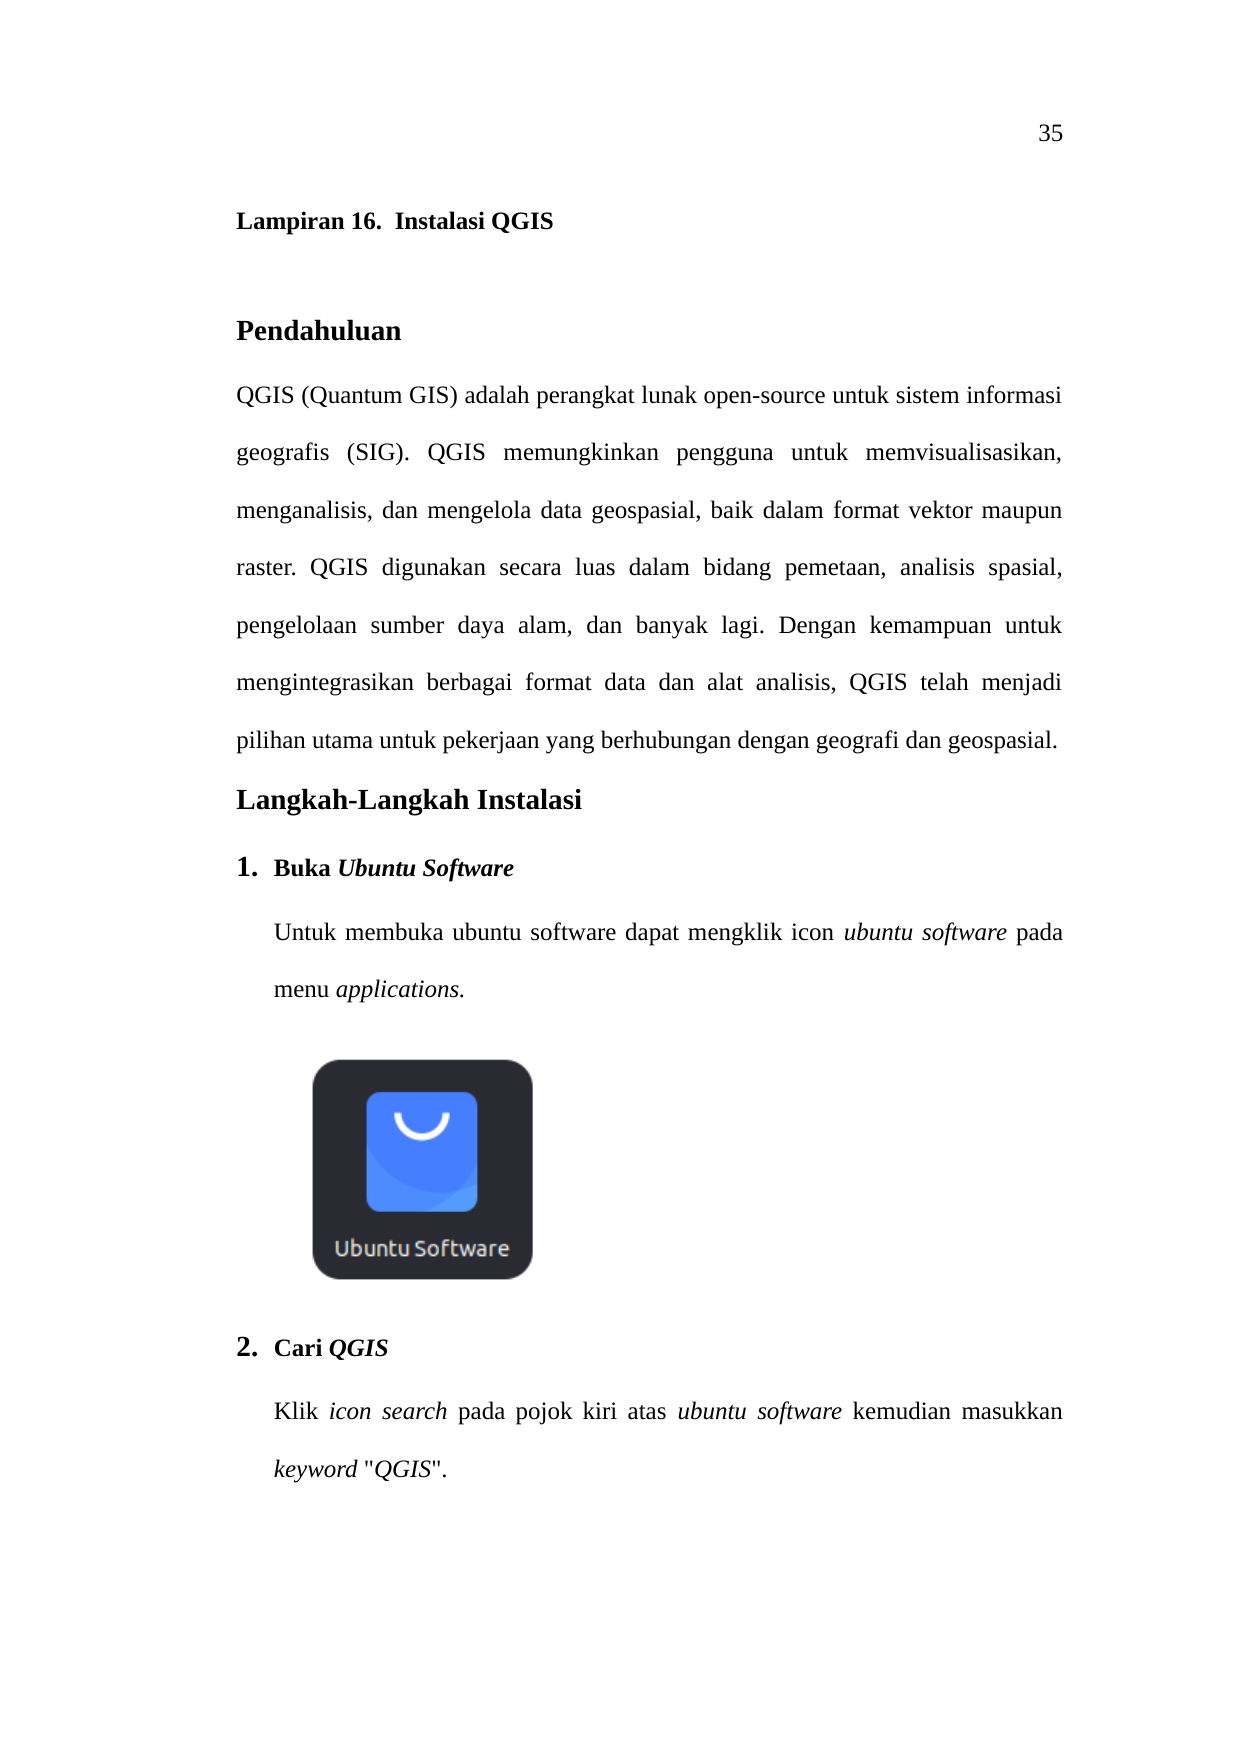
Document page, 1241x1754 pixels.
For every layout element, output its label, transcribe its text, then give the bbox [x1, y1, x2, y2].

list Cari QGIS [236, 1329, 1063, 1363]
text QGIS (Quantum GIS) adalah perangkat lunak open-source untuk sistem informasi geografis (SIG). QGIS memungkinkan pengguna untuk memvisualisasikan, menganalisis, dan mengelola data geospasial, baik dalam format vektor maupun raster. QGIS digunakan secara luas dalam bidang pemetaan, analisis spasial, pengelolaan sumber daya alam, dan banyak lagi. Dengan kemampuan untuk mengintegrasikan berbagai format data dan alat analisis, QGIS telah menjadi pilihan utama untuk pekerjaan yang berhubungan dengan geografi dan geospasial. [236, 380, 1063, 754]
text Pendahuluan [236, 313, 1063, 346]
subtitle Instalasi QGIS [236, 206, 1063, 235]
list Buka Ubuntu Software [236, 849, 1063, 883]
text Langkah-Langkah Instalasi [236, 782, 1063, 816]
list Klik icon search pada pojok kiri atas ubuntu software kemudian masukkan keyword "QGIS". [236, 1396, 1063, 1482]
list Untuk membuka ubuntu software dapat mengklik icon ubuntu software pada menu applications. [236, 917, 1063, 1003]
picture [276, 1034, 573, 1298]
